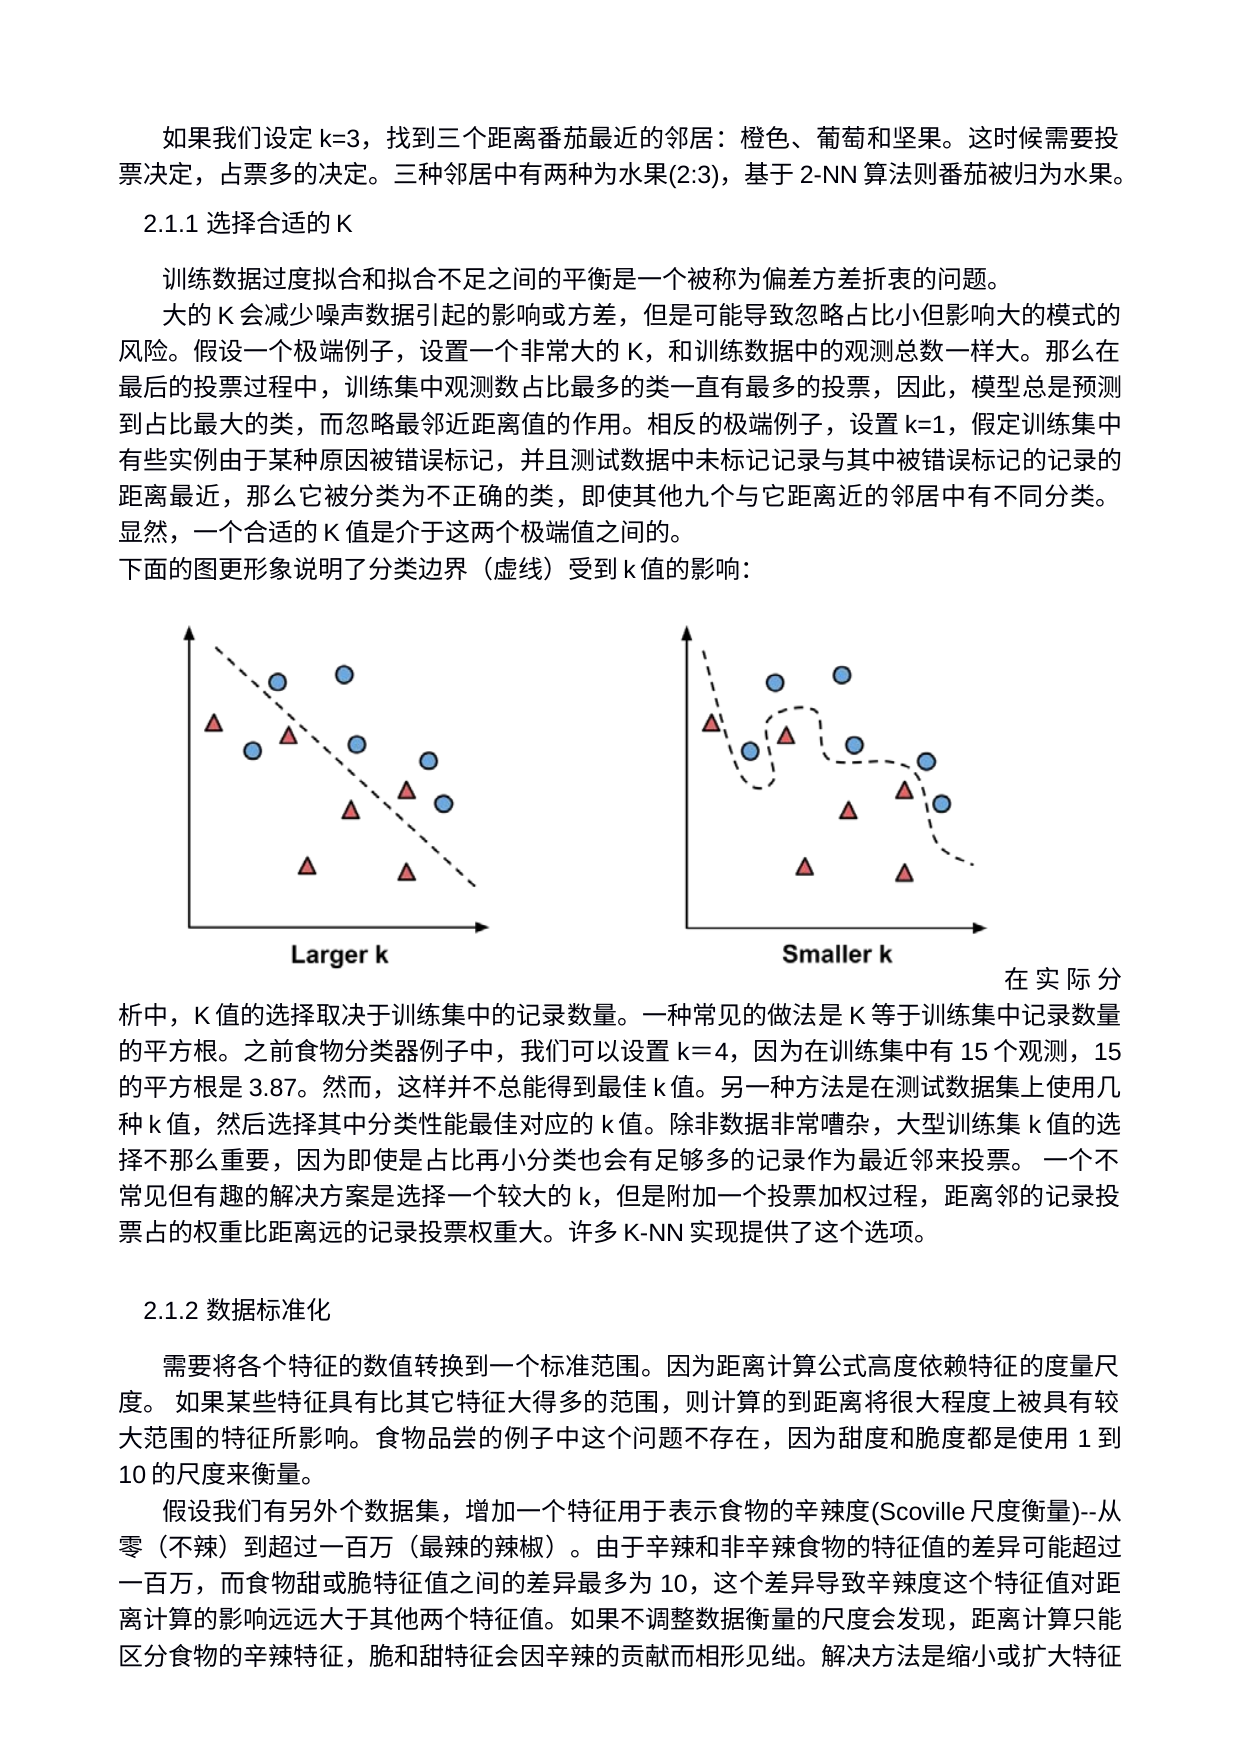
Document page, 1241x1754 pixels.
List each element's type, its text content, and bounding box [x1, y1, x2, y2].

subtitle 2.1.2 数据标准化 [143, 1290, 1122, 1327]
subtitle 2.1.1 选择合适的K [143, 203, 1122, 239]
text 大的K会减少噪声数据引起的影响或方差，但是可能导致忽略占比小但影响大的模式的风险。假设一个极端例子，设置一个非常大的K，和训练数据中的观测总数一样大。那么在最后的投票过程中，训练集中观测数占比最多的类一直有最多的投票，因此，模型总是预测到占比最大的类，而忽略最邻近距离值的作用。相反的极端例子，设置k=1，假定训练集中有些实例由于某种原因被错误标记，并且测试数据中未标记记录与其中被错误标记的记录的距离最近，那么它被分类为不正确的类，即使其他九个与它距离近的邻居中有不同分类。 显然，一个合适的K值是介于这两个极端值之间的。 [118, 295, 1122, 549]
text 在实际分析中，K值的选择取决于训练集中的记录数量。一种常见的做法是K等于训练集中记录数量的平方根。之前食物分类器例子中，我们可以设置k＝4，因为在训练集中有15个观测，15的平方根是3.87。然而，这样并不总能得到最佳k值。另一种方法是在测试数据集上使用几种k值，然后选择其中分类性能最佳对应的k值。除非数据非常嘈杂，大型训练集k值的选择不那么重要，因为即使是占比再小分类也会有足够多的记录作为最近邻来投票。 一个不常见但有趣的解决方案是选择一个较大的k，但是附加一个投票加权过程，距离邻的记录投票占的权重比距离远的记录投票权重大。许多K-NN实现提供了这个选项。 [118, 959, 1122, 1249]
text 训练数据过度拟合和拟合不足之间的平衡是一个被称为偏差方差折衷的问题。 [118, 259, 1122, 295]
text 下面的图更形象说明了分类边界（虚线）受到k值的影响： [118, 549, 1122, 585]
text 假设我们有另外个数据集，增加一个特征用于表示食物的辛辣度(Scoville尺度衡量)--从零（不辣）到超过一百万（最辣的辣椒）。由于辛辣和非辛辣食物的特征值的差异可能超过一百万，而食物甜或脆特征值之间的差异最多为10，这个差异导致辛辣度这个特征值对距离计算的影响远远大于其他两个特征值。如果不调整数据衡量的尺度会发现，距离计算只能区分食物的辛辣特征，脆和甜特征会因辛辣的贡献而相形见绌。解决方法是缩小或扩大特征 [118, 1491, 1122, 1672]
text 需要将各个特征的数值转换到一个标准范围。因为距离计算公式高度依赖特征的度量尺度。 如果某些特征具有比其它特征大得多的范围，则计算的到距离将很大程度上被具有较大范围的特征所影响。食物品尝的例子中这个问题不存在，因为甜度和脆度都是使用1到10的尺度来衡量。 [118, 1346, 1122, 1491]
text 如果我们设定k=3，找到三个距离番茄最近的邻居：橙色、葡萄和坚果。这时候需要投票决定，占票多的决定。三种邻居中有两种为水果(2:3)，基于2-NN算法则番茄被归为水果。 [118, 118, 1122, 191]
